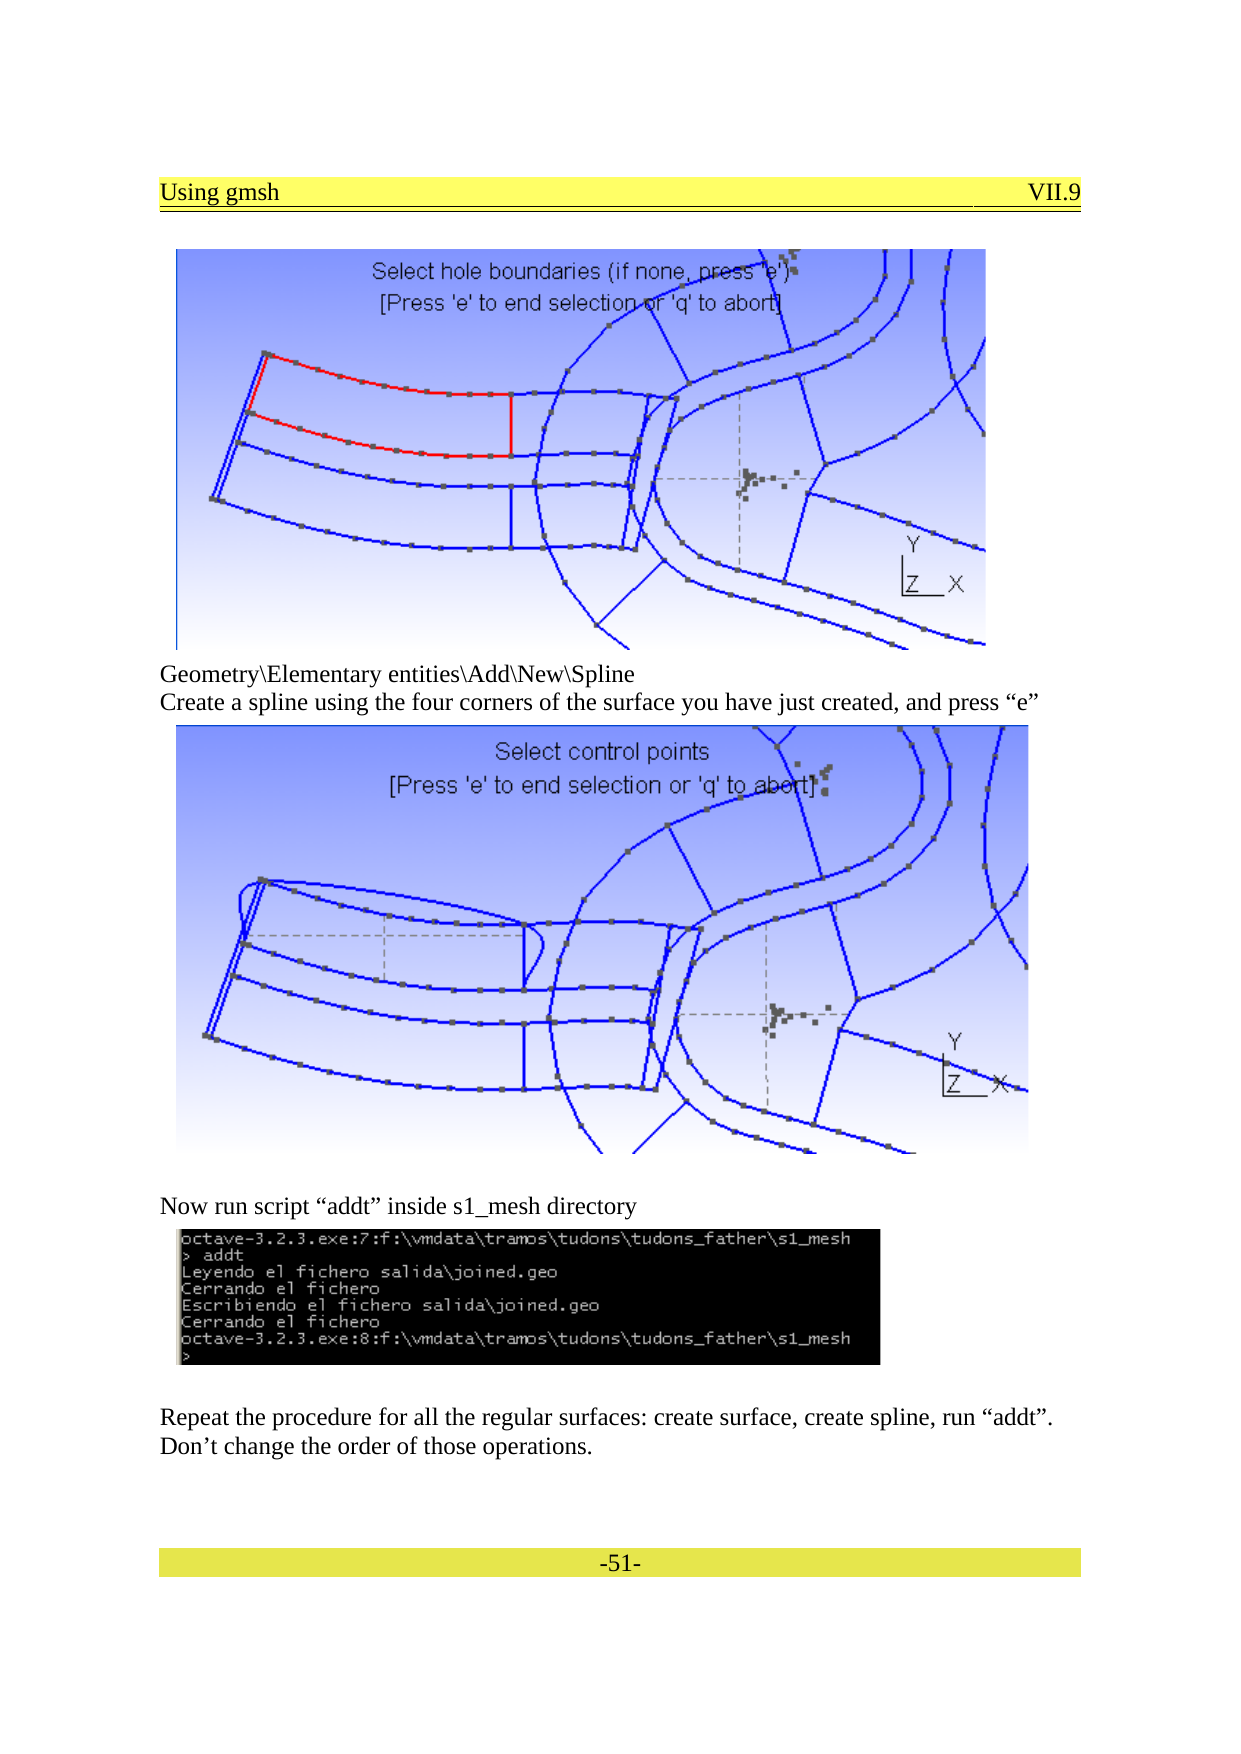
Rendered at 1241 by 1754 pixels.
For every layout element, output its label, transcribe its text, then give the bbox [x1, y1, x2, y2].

text Geometry\Elementary entities\Add\New\Spline [159, 659, 1081, 687]
picture [176, 725, 1029, 1154]
text Repeat the procedure for all the regular surfaces: create surface, create spline, run “addt”. Don’t change the order of those operations. [159, 1402, 1081, 1459]
picture [176, 1229, 881, 1365]
text Now run script “addt” inside s1_mesh directory [159, 1191, 1081, 1220]
picture [176, 249, 986, 650]
text Create a spline using the four corners of the surface you have just created, and press “e” [159, 687, 1081, 716]
